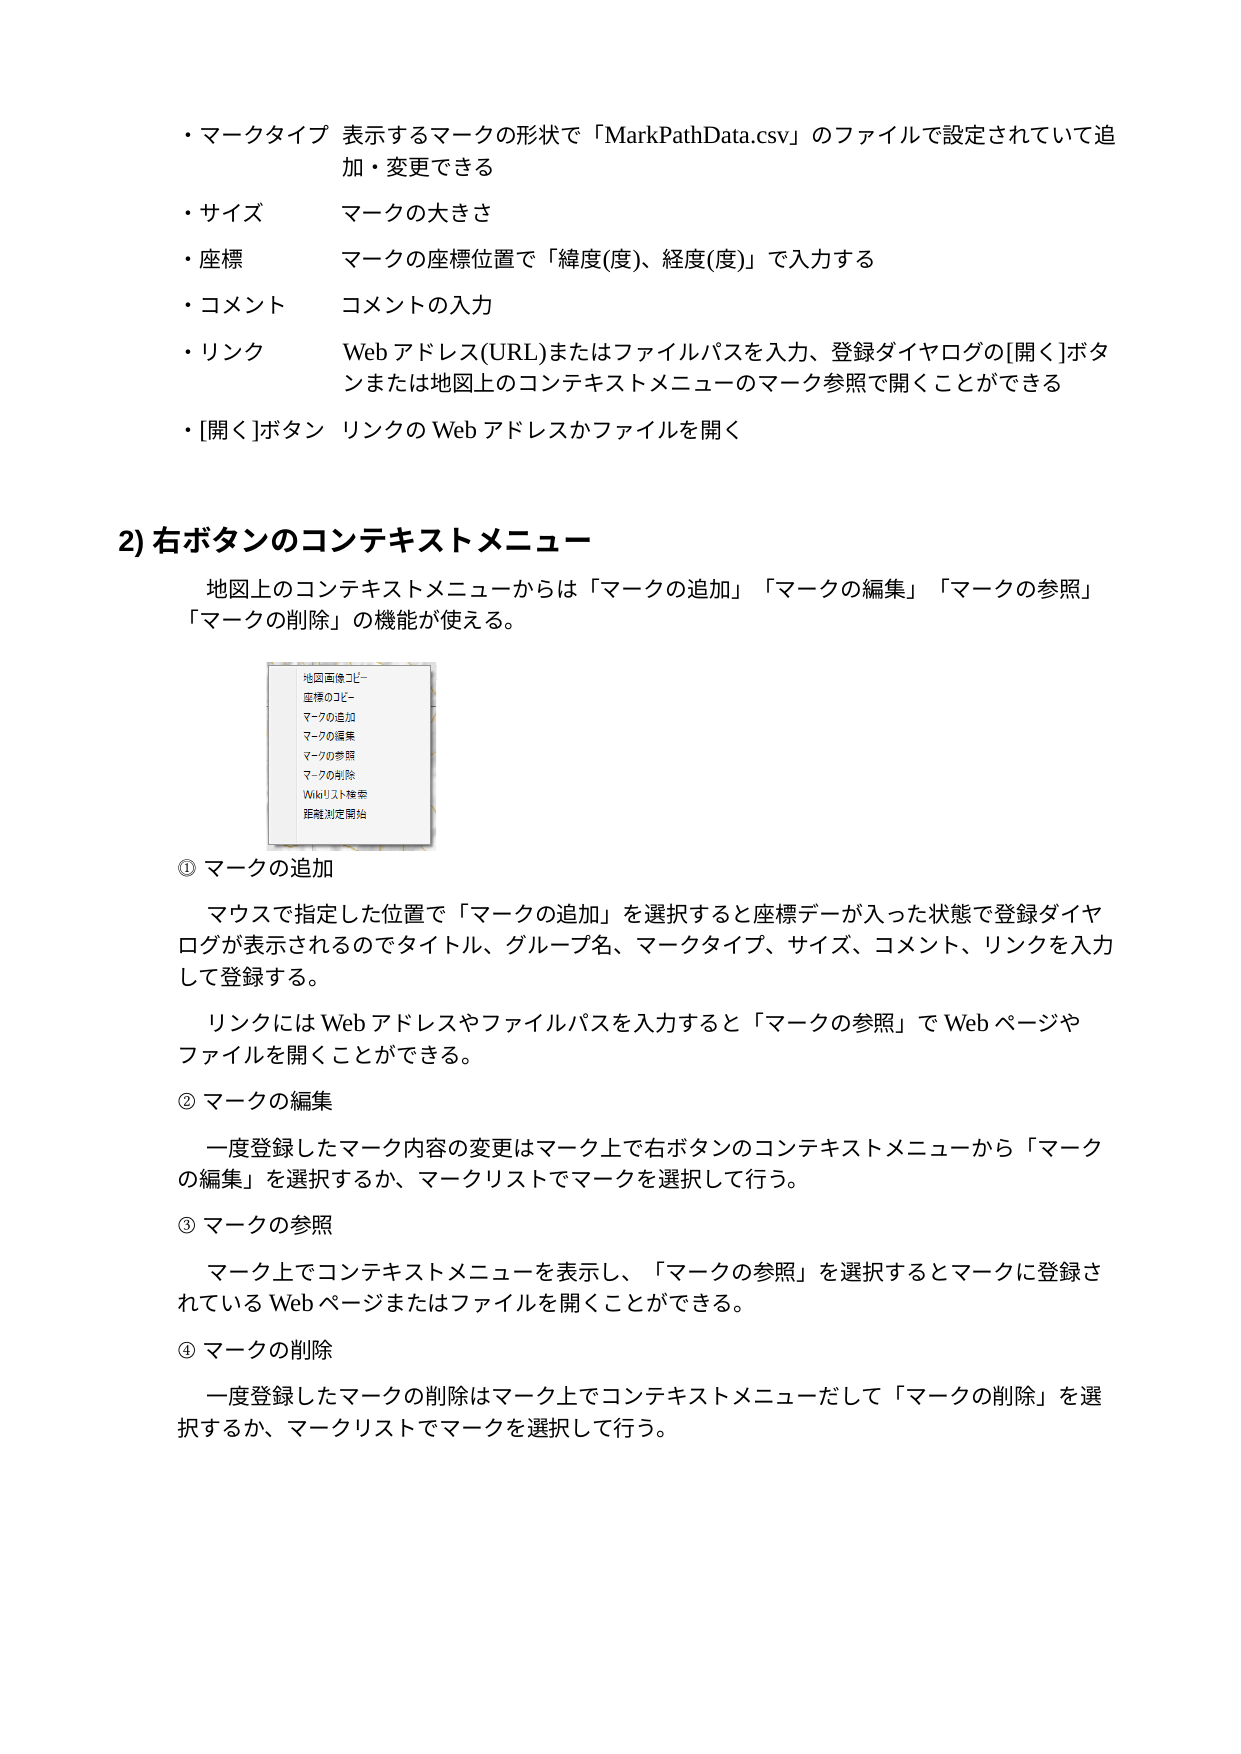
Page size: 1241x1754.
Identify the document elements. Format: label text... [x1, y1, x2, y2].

text ・サイズ マークの大きさ [177, 196, 1122, 228]
text マーク上でコンテキストメニューを表示し、「マークの参照」を選択するとマークに登録されているWebページまたはファイルを開くことができる。 [177, 1255, 1122, 1318]
text 一度登録したマーク内容の変更はマーク上で右ボタンのコンテキストメニューから「マークの編集」を選択するか、マークリストでマークを選択して行う。 [177, 1131, 1122, 1194]
text ④ マークの削除 [148, 1333, 1122, 1364]
picture [266, 662, 437, 851]
text リンクにはWebアドレスやファイルパスを入力すると「マークの参照」でWebページやファイルを開くことができる。 [177, 1006, 1122, 1070]
text ② マークの編集 [148, 1084, 1122, 1116]
text 地図上のコンテキストメニューからは「マークの追加」「マークの編集」「マークの参照」「マークの削除」の機能が使える。 [177, 572, 1122, 635]
text マウスで指定した位置で「マークの追加」を選択すると座標デーが入った状態で登録ダイヤログが表示されるのでタイトル、グループ名、マークタイプ、サイズ、コメント、リンクを入力して登録する。 [177, 897, 1122, 992]
text ・[開く]ボタン リンクのWebアドレスかファイルを開く [177, 413, 1122, 444]
subtitle 2) 右ボタンのコンテキストメニュー [118, 517, 1122, 559]
text ・リンク Webアドレス(URL)またはファイルパスを入力、登録ダイヤログの[開く]ボタンまたは地図上のコンテキストメニューのマーク参照で開くことができる [177, 335, 1122, 398]
text 一度登録したマークの削除はマーク上でコンテキストメニューだして「マークの削除」を選択するか、マークリストでマークを選択して行う。 [177, 1379, 1122, 1442]
text ⓵ マークの追加 [148, 650, 1122, 882]
text ・マークタイプ 表示するマークの形状で「MarkPathData.csv」のファイルで設定されていて追加・変更できる [177, 118, 1122, 181]
text ・コメント コメントの入力 [177, 288, 1122, 320]
text ③ マークの参照 [148, 1208, 1122, 1240]
text ・座標 マークの座標位置で「緯度(度)、経度(度)」で入力する [177, 242, 1122, 274]
